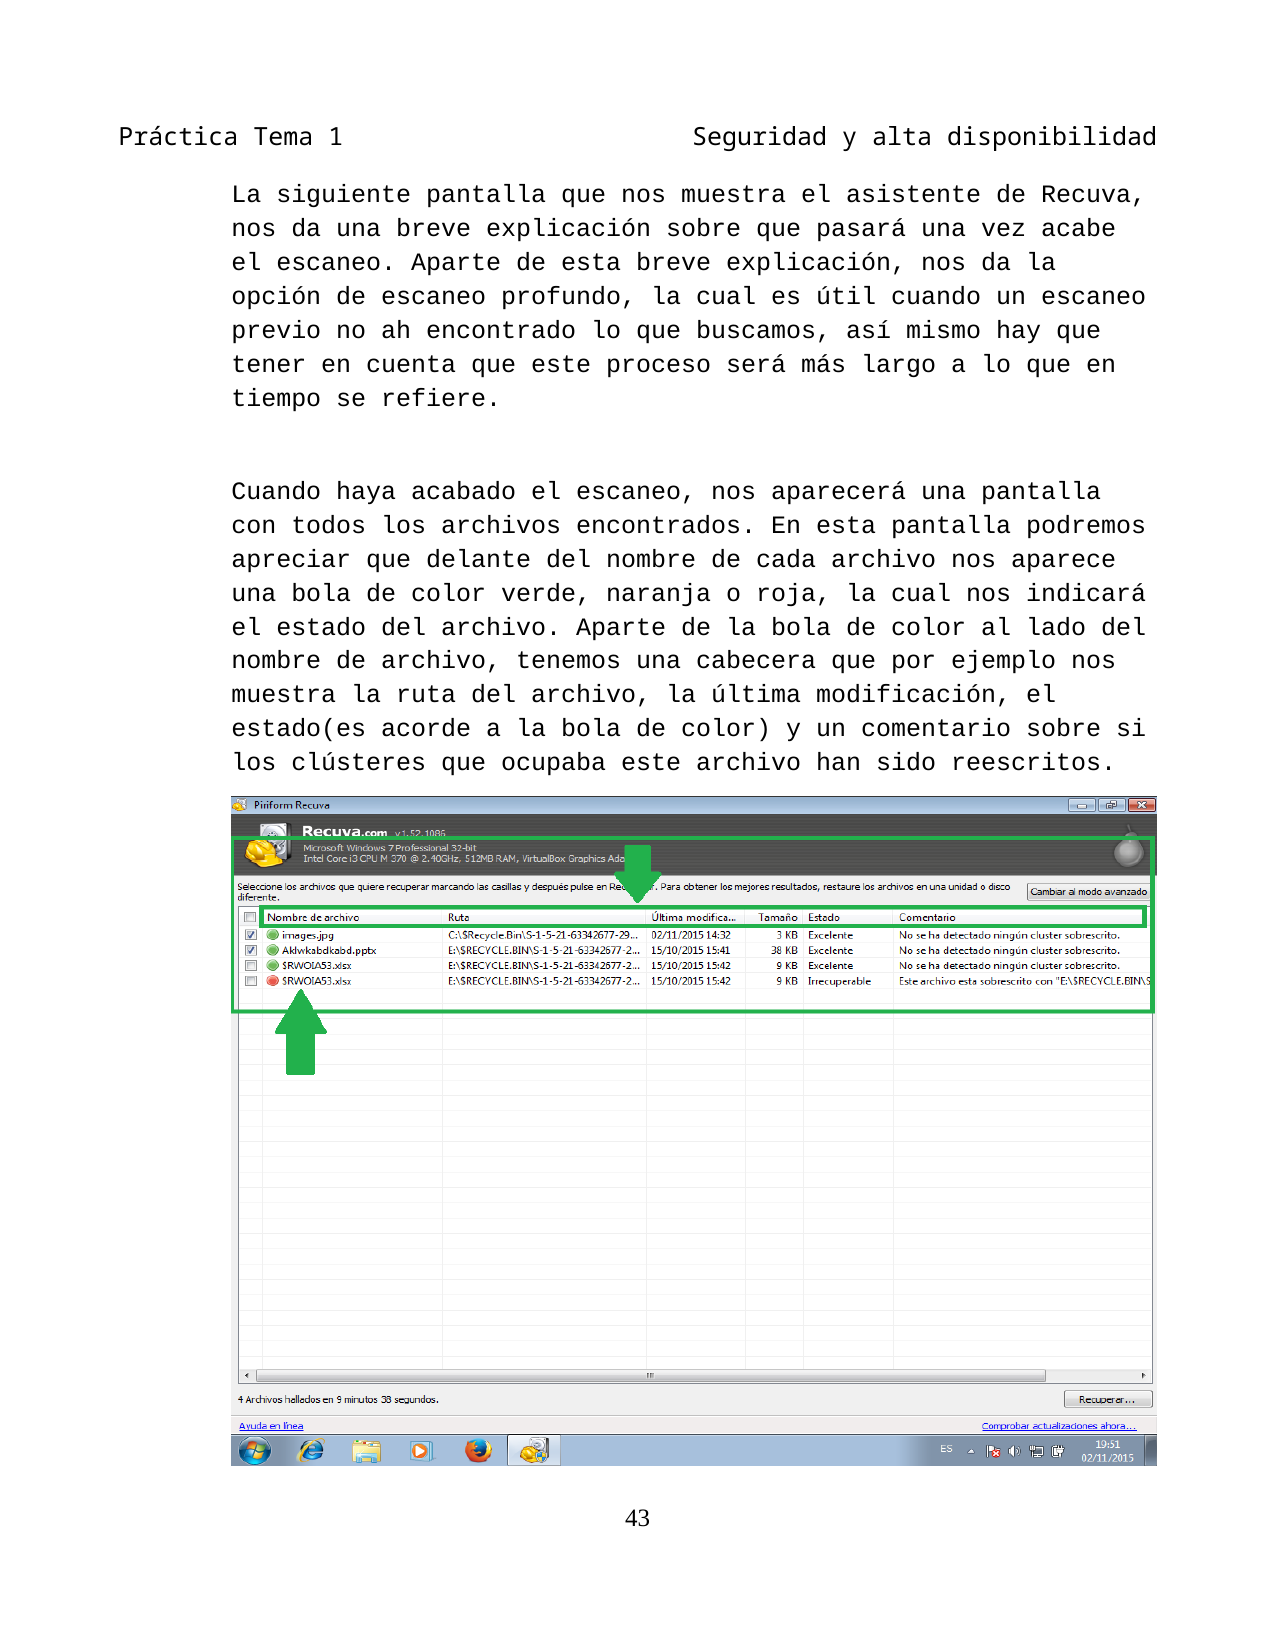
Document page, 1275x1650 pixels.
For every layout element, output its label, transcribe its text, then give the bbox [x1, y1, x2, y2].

picture [231, 796, 1157, 1466]
text Cuando haya acabado el escaneo, nos aparecerá una pantalla con todos los archivos encontrados. En esta pantalla podremos apreciar que delante del nombre de cada archivo nos aparece una bola de color verde, naranja o roja, la cual nos indicará el estado del archivo. Aparte de la bola de color al lado del nombre de archivo, tenemos una cabecera que por ejemplo nos muestra la ruta del archivo, la última modificación, el estado(es acorde a la bola de color) y un comentario sobre si los clústeres que ocupaba este archivo han sido reescritos. [231, 478, 1157, 778]
text La siguiente pantalla que nos muestra el asistente de Recuva, nos da una breve explicación sobre que pasará una vez acabe el escaneo. Aparte de esta breve explicación, nos da la opción de escaneo profundo, la cual es útil cuando un escaneo previo no ah encontrado lo que buscamos, así mismo hay que tener en cuenta que este proceso será más largo a lo que en tiempo se refiere. [231, 182, 1157, 414]
